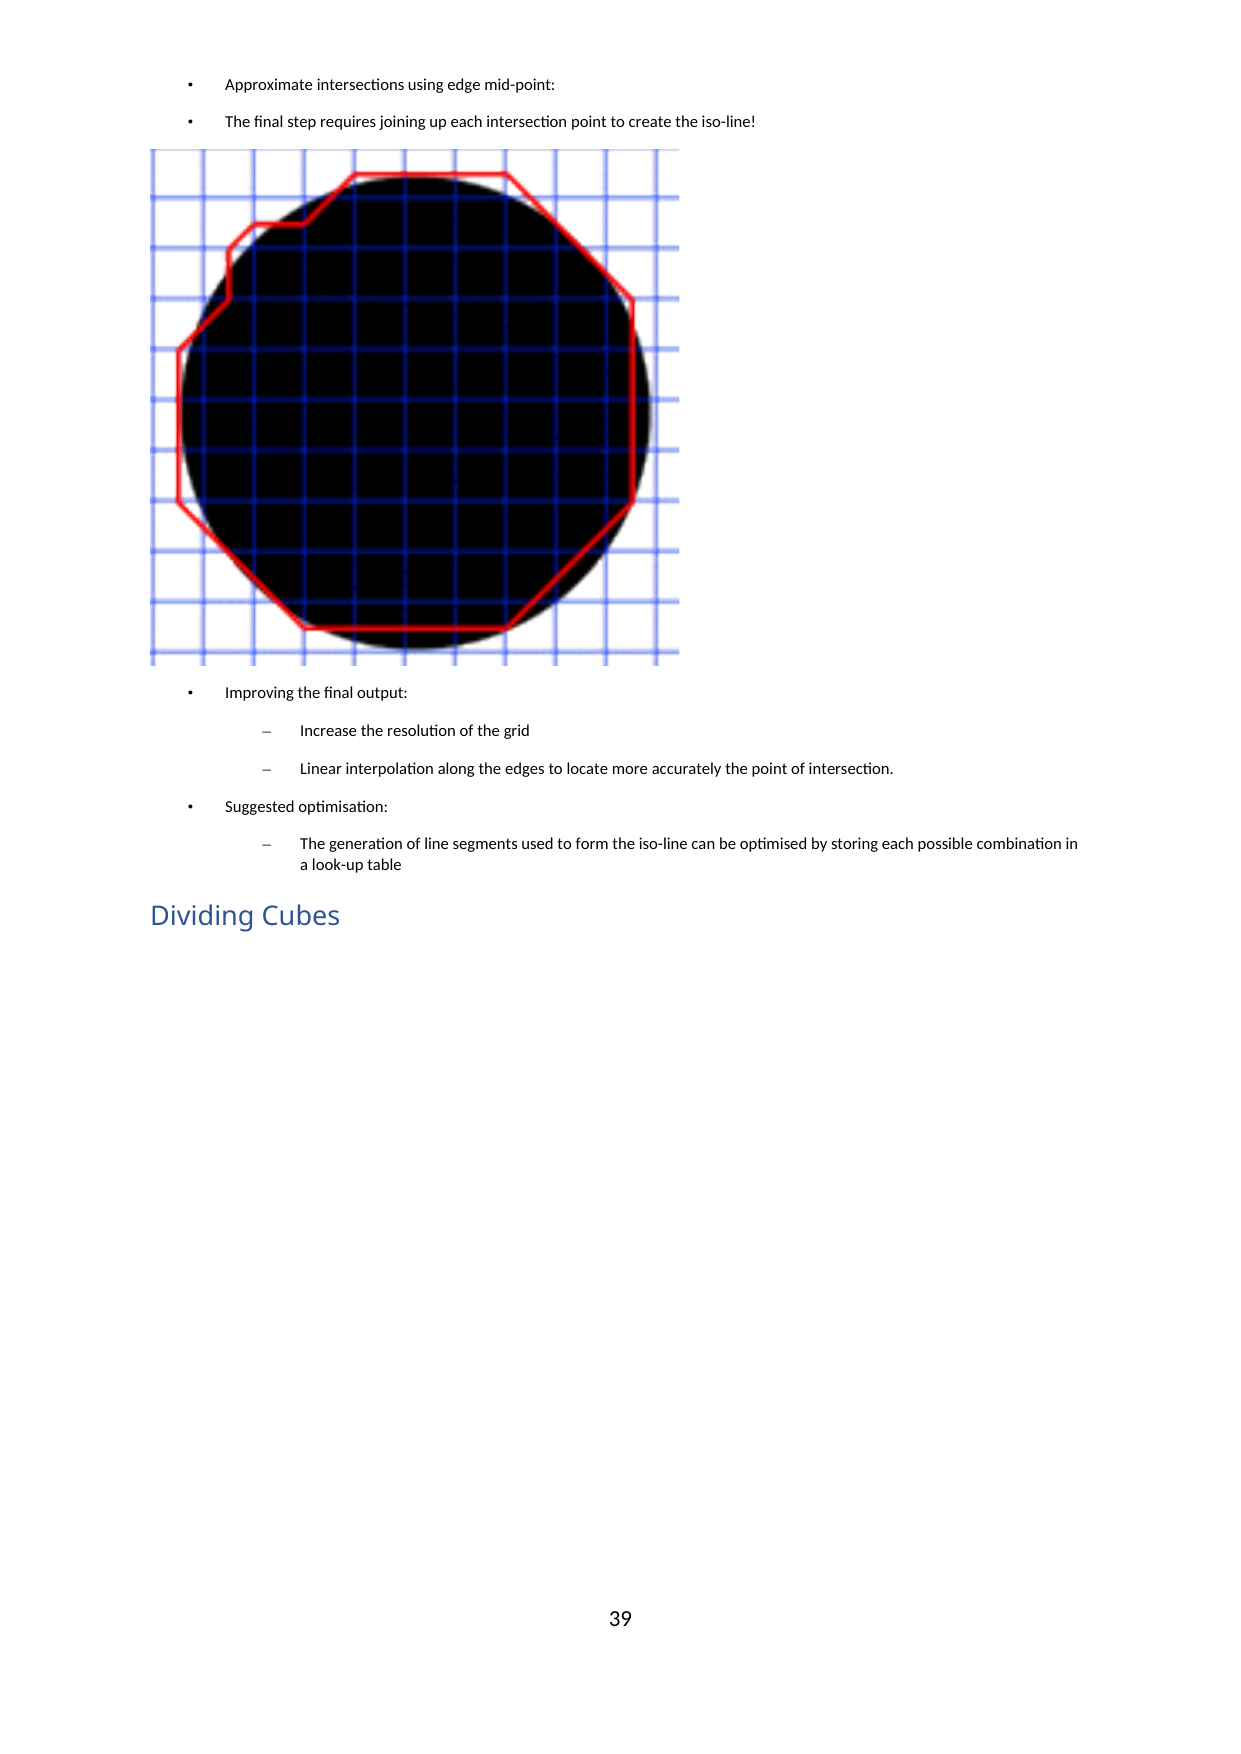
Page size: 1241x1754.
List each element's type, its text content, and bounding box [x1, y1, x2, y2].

list Increase the resolution of the grid [262, 721, 1090, 741]
list The final step requires joining up each intersection point to create the iso-line! [187, 111, 1090, 132]
list Linear interpolation along the edges to locate more accurately the point of intersection. [262, 758, 1090, 778]
list Approximate intersections using edge mid-point: [187, 74, 1090, 94]
list Improving the final output: [187, 683, 1090, 703]
list Suggested optimisation: [187, 796, 1090, 816]
subtitle Dividing Cubes [150, 897, 1090, 933]
list The generation of line segments used to form the iso-line can be optimised by storing each possible combination in a look-up table [262, 834, 1090, 875]
